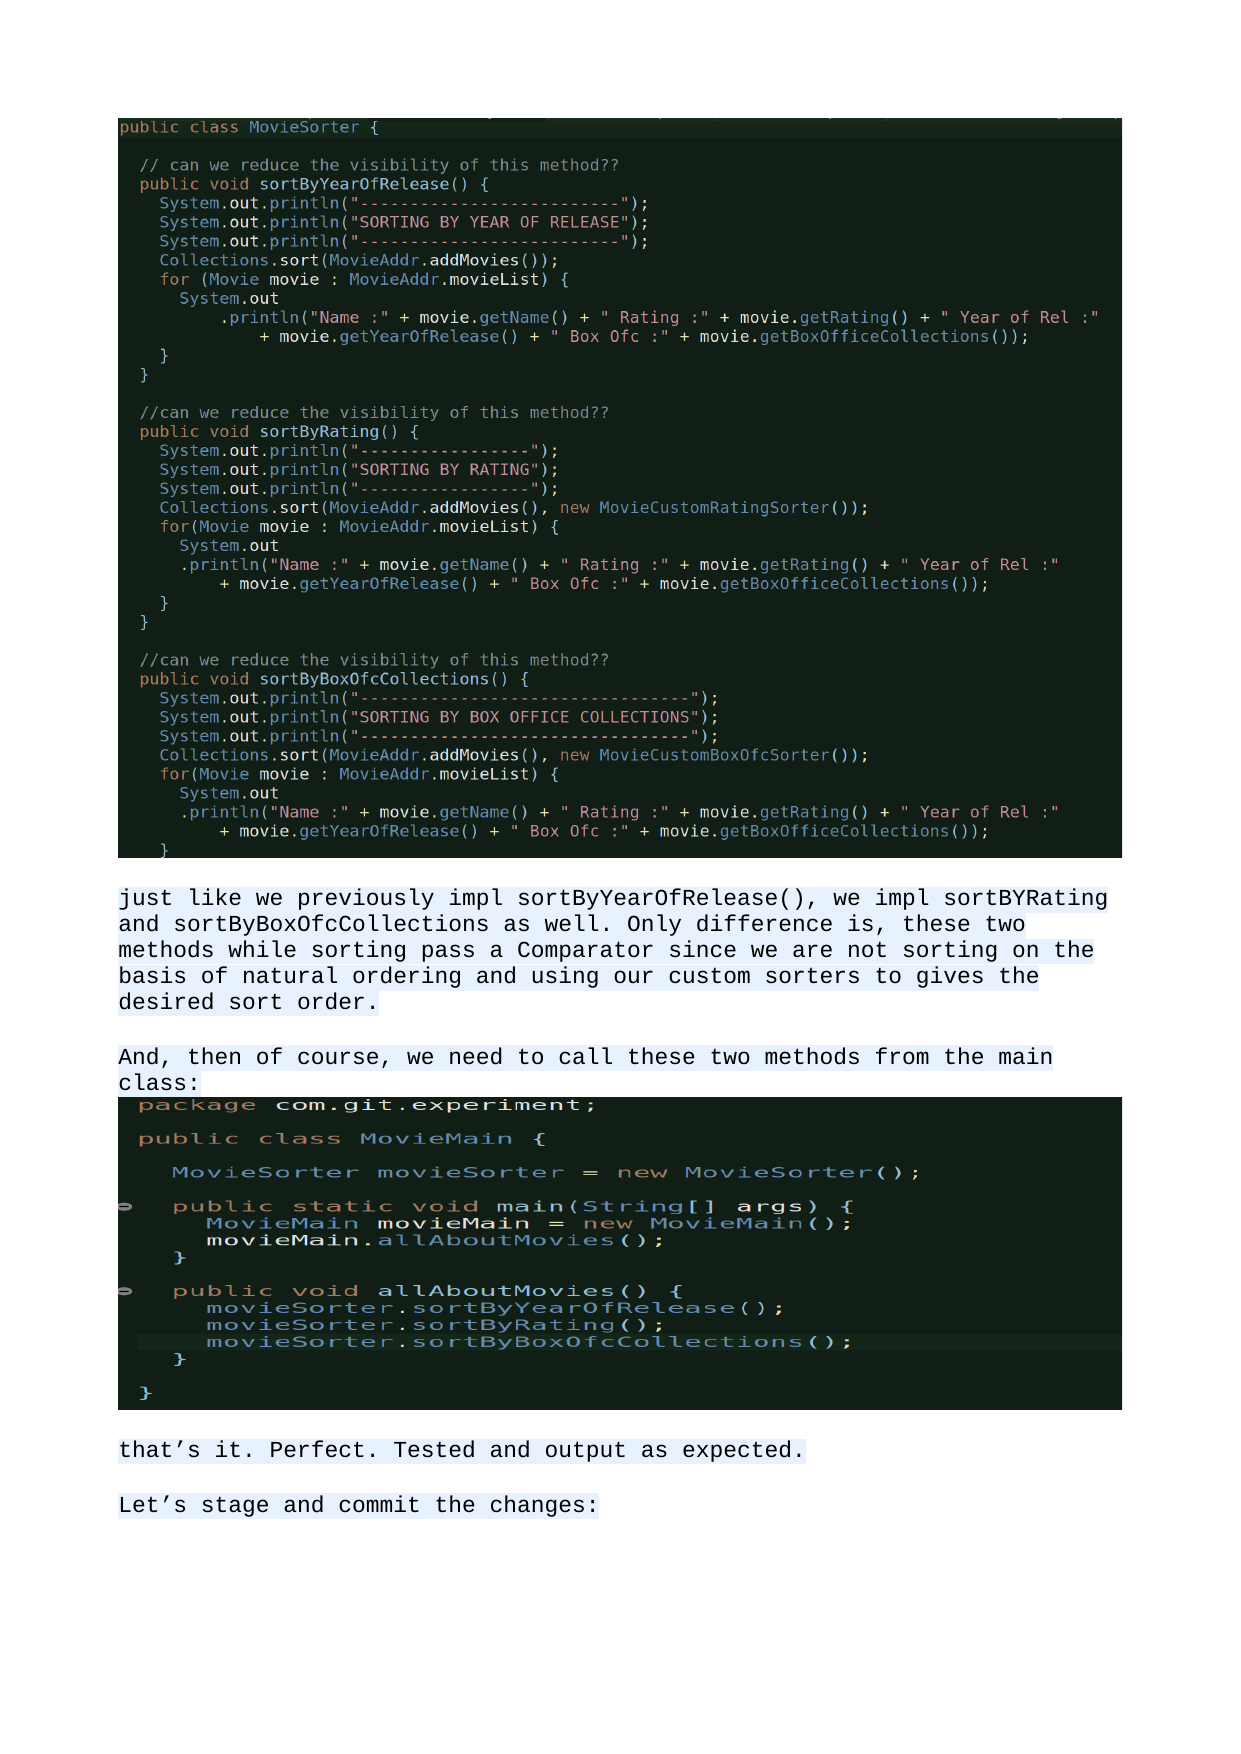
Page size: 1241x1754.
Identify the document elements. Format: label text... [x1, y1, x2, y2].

text that’s it. Perfect. Tested and output as expected. [118, 1438, 1122, 1464]
picture [118, 118, 1123, 858]
picture [118, 1097, 1123, 1410]
text And, then of course, we need to call these two methods from the main class: [118, 1045, 1122, 1097]
text just like we previously impl sortByYearOfRelease(), we impl sortBYRating and sortByBoxOfcCollections as well. Only difference is, these two methods while sorting pass a Comparator since we are not sorting on the basis of natural ordering and using our custom sorters to gives the desired sort order. [118, 887, 1122, 1016]
text Let’s stage and commit the changes: [118, 1493, 1122, 1519]
